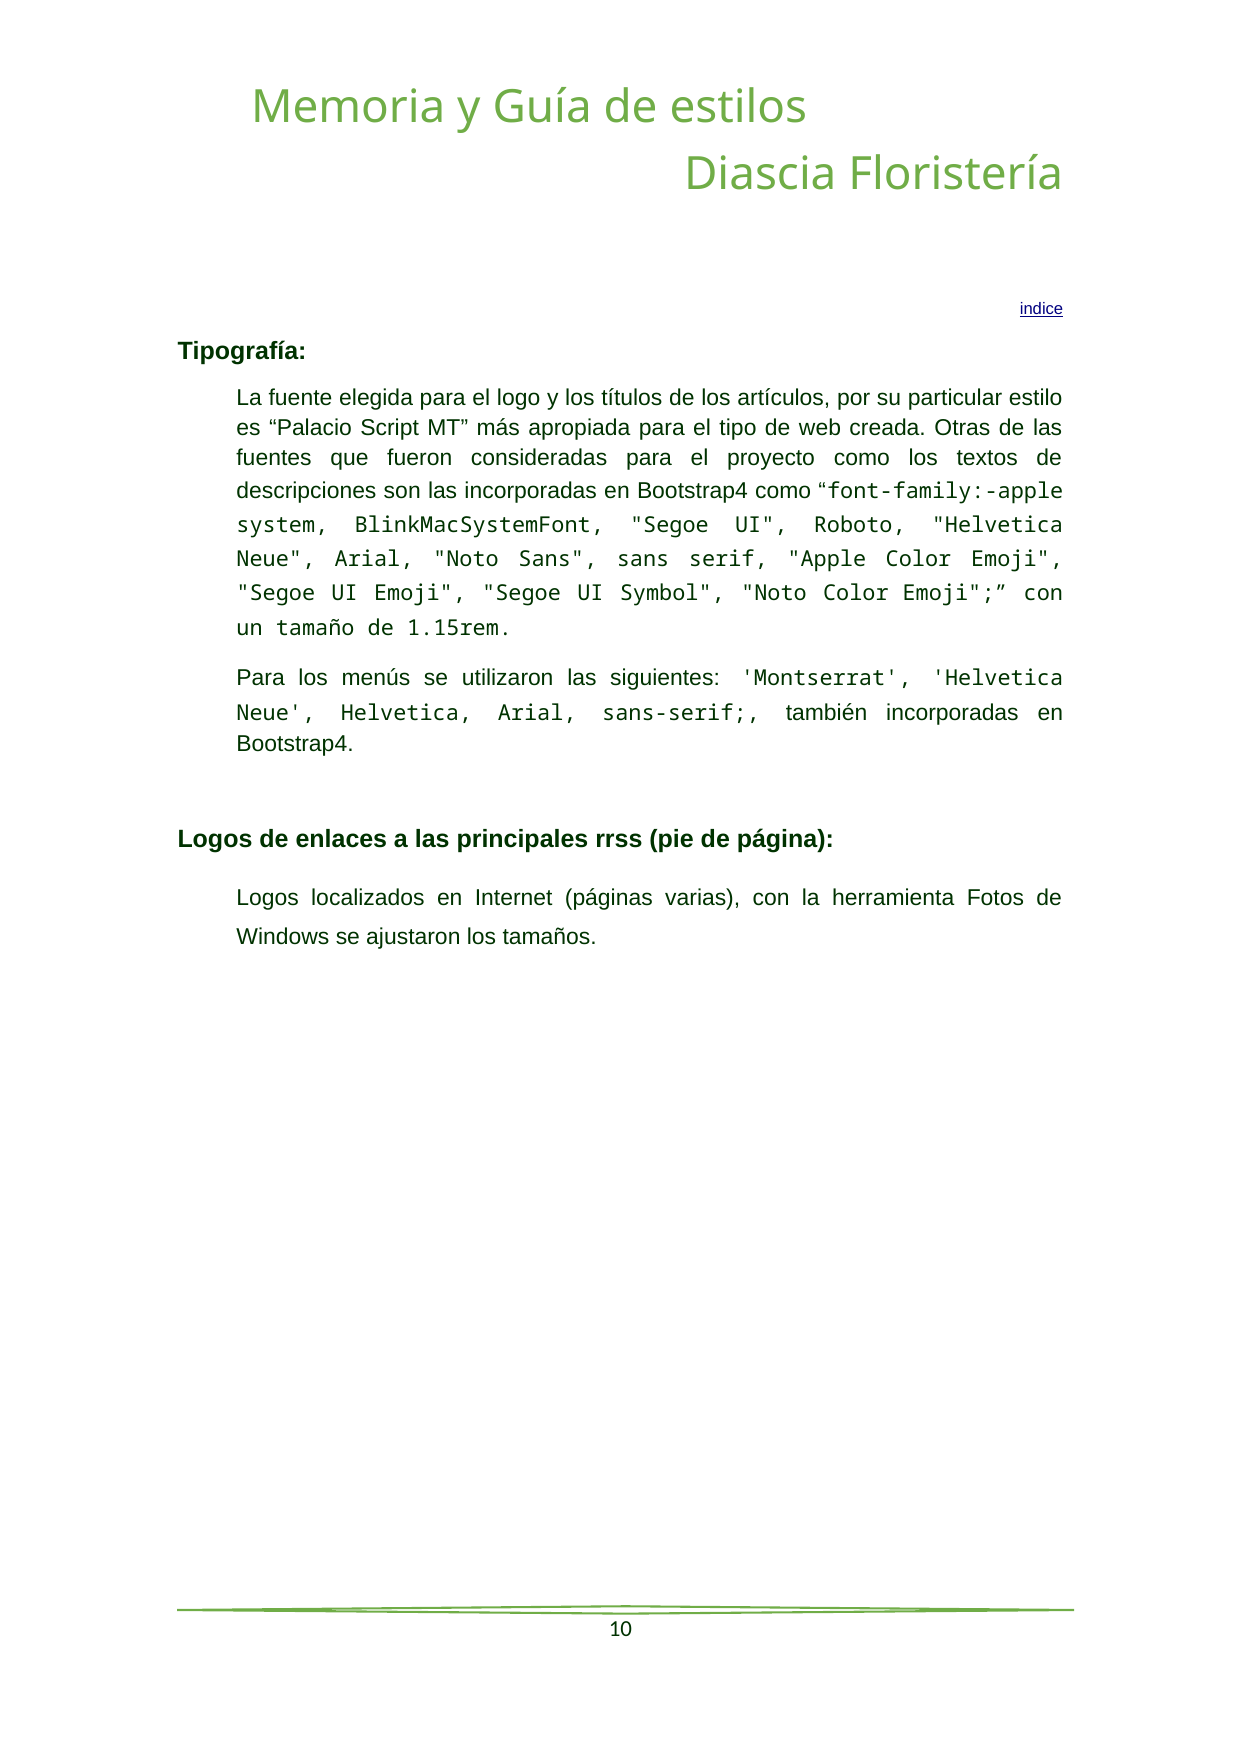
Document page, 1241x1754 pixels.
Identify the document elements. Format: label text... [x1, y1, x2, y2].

text Logos de enlaces a las principales rrss (pie de página): [177, 824, 1063, 853]
text Tipografía: [177, 336, 1063, 365]
text Logos localizados en Internet (páginas varias), con la herramienta Fotos de Windows se ajustaron los tamaños. [236, 884, 1063, 949]
text La fuente elegida para el logo y los títulos de los artículos, por su particular estilo es “Palacio Script MT” más apropiada para el tipo de web creada. Otras de las fuentes que fueron consideradas para el proyecto como los textos de descripciones son las incorporadas en Bootstrap4 como “font-family:-apple system, BlinkMacSystemFont, "Segoe UI", Roboto, "Helvetica Neue", Arial, "Noto Sans", sans serif, "Apple Color Emoji", "Segoe UI Emoji", "Segoe UI Symbol", "Noto Color Emoji";” con un tamaño de 1.15rem. [236, 384, 1063, 641]
text indice [177, 299, 1063, 318]
text Para los menús se utilizaron las siguientes: 'Montserrat', 'Helvetica Neue', Helvetica, Arial, sans-serif;, también incorporadas en Bootstrap4. [236, 662, 1063, 756]
